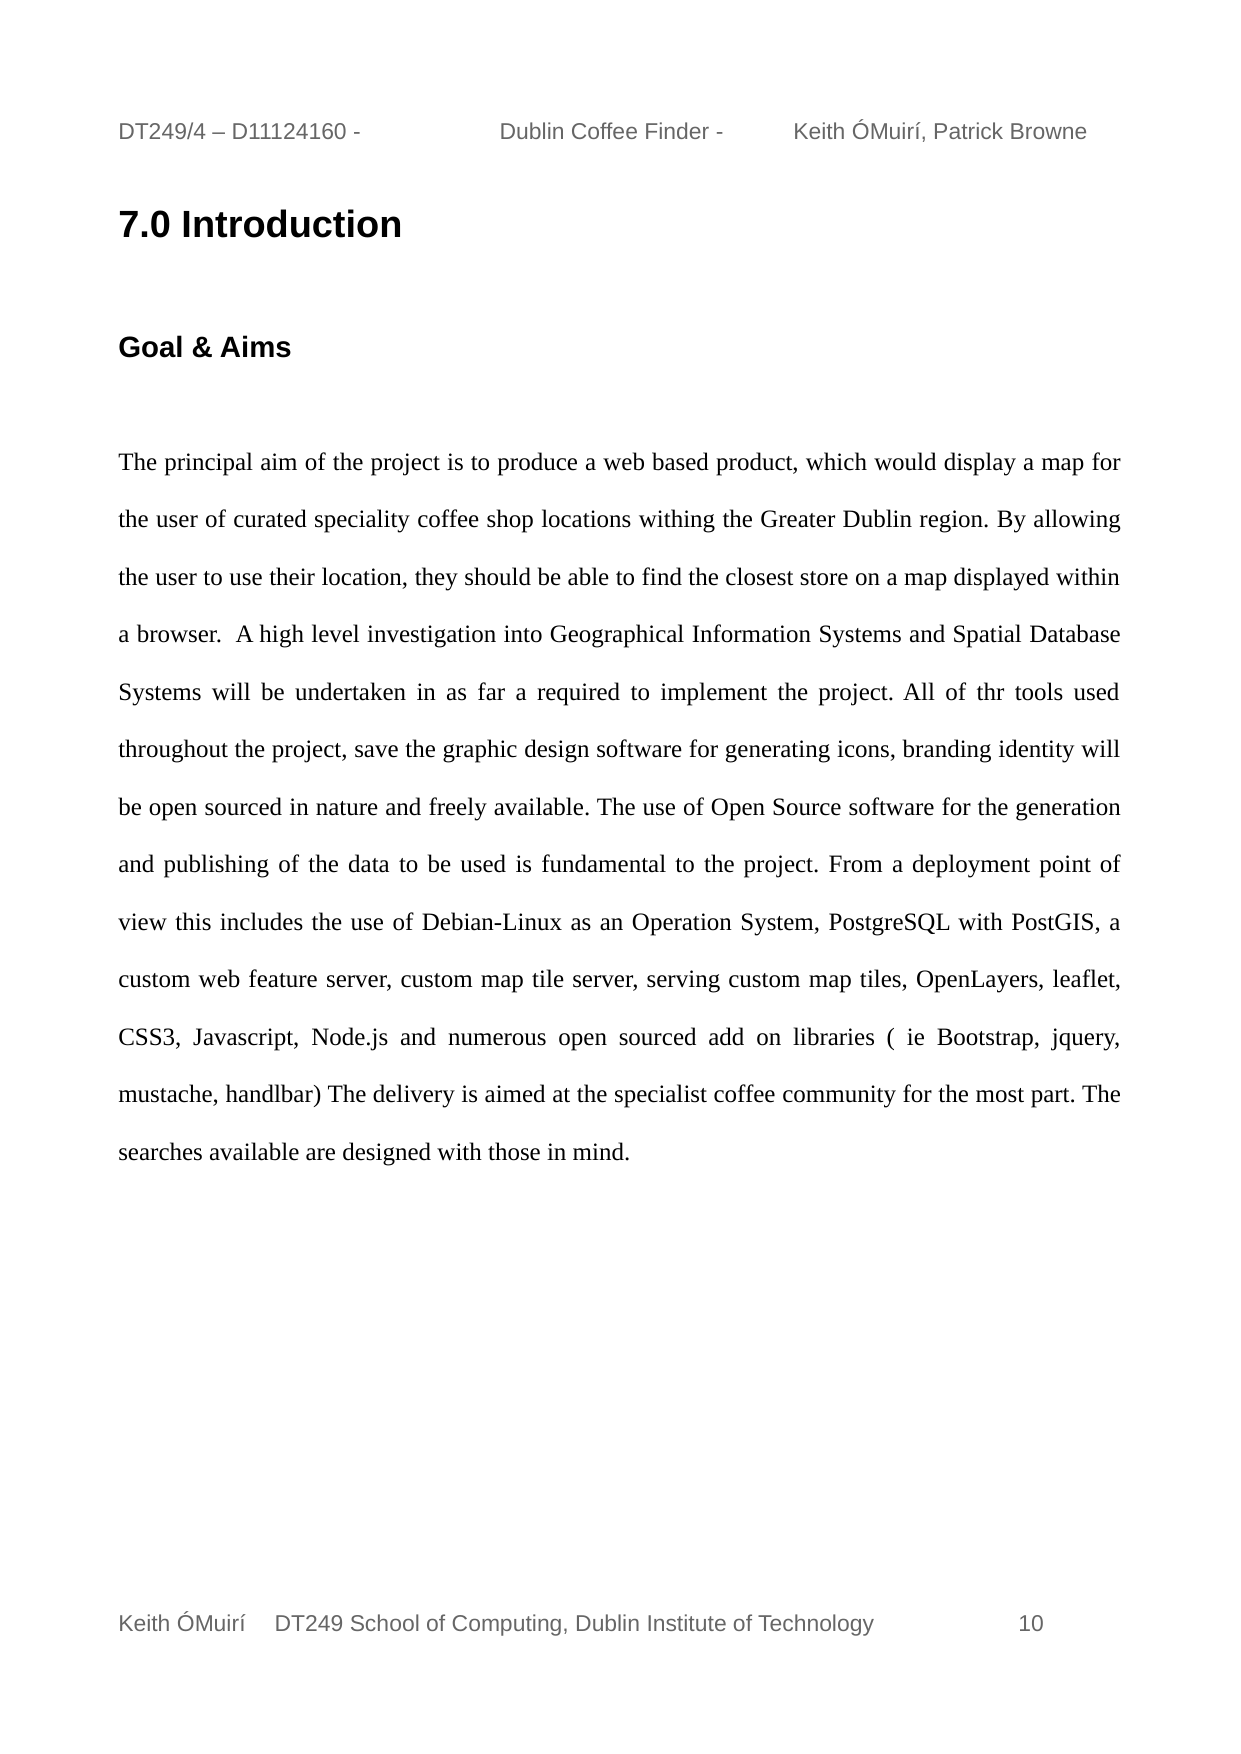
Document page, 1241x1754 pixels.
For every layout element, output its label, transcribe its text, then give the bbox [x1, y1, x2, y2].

subtitle Goal & Aims [118, 330, 1122, 364]
subtitle 7.0 Introduction [118, 202, 1122, 246]
text The principal aim of the project is to produce a web based product, which would display a map for the user of curated speciality coffee shop locations withing the Greater Dublin region. By allowing the user to use their location, they should be able to find the closest store on a map displayed within a browser. A high level investigation into Geographical Information Systems and Spatial Database Systems will be undertaken in as far a required to implement the project. All of thr tools used throughout the project, save the graphic design software for generating icons, branding identity will be open sourced in nature and freely available. The use of Open Source software for the generation and publishing of the data to be used is fundamental to the project. From a deployment point of view this includes the use of Debian-Linux as an Operation System, PostgreSQL with PostGIS, a custom web feature server, custom map tile server, serving custom map tiles, OpenLayers, leaflet, CSS3, Javascript, Node.js and numerous open sourced add on libraries ( ie Bootstrap, jquery, mustache, handlbar) The delivery is aimed at the specialist coffee community for the most part. The searches available are designed with those in mind. [118, 447, 1122, 1165]
